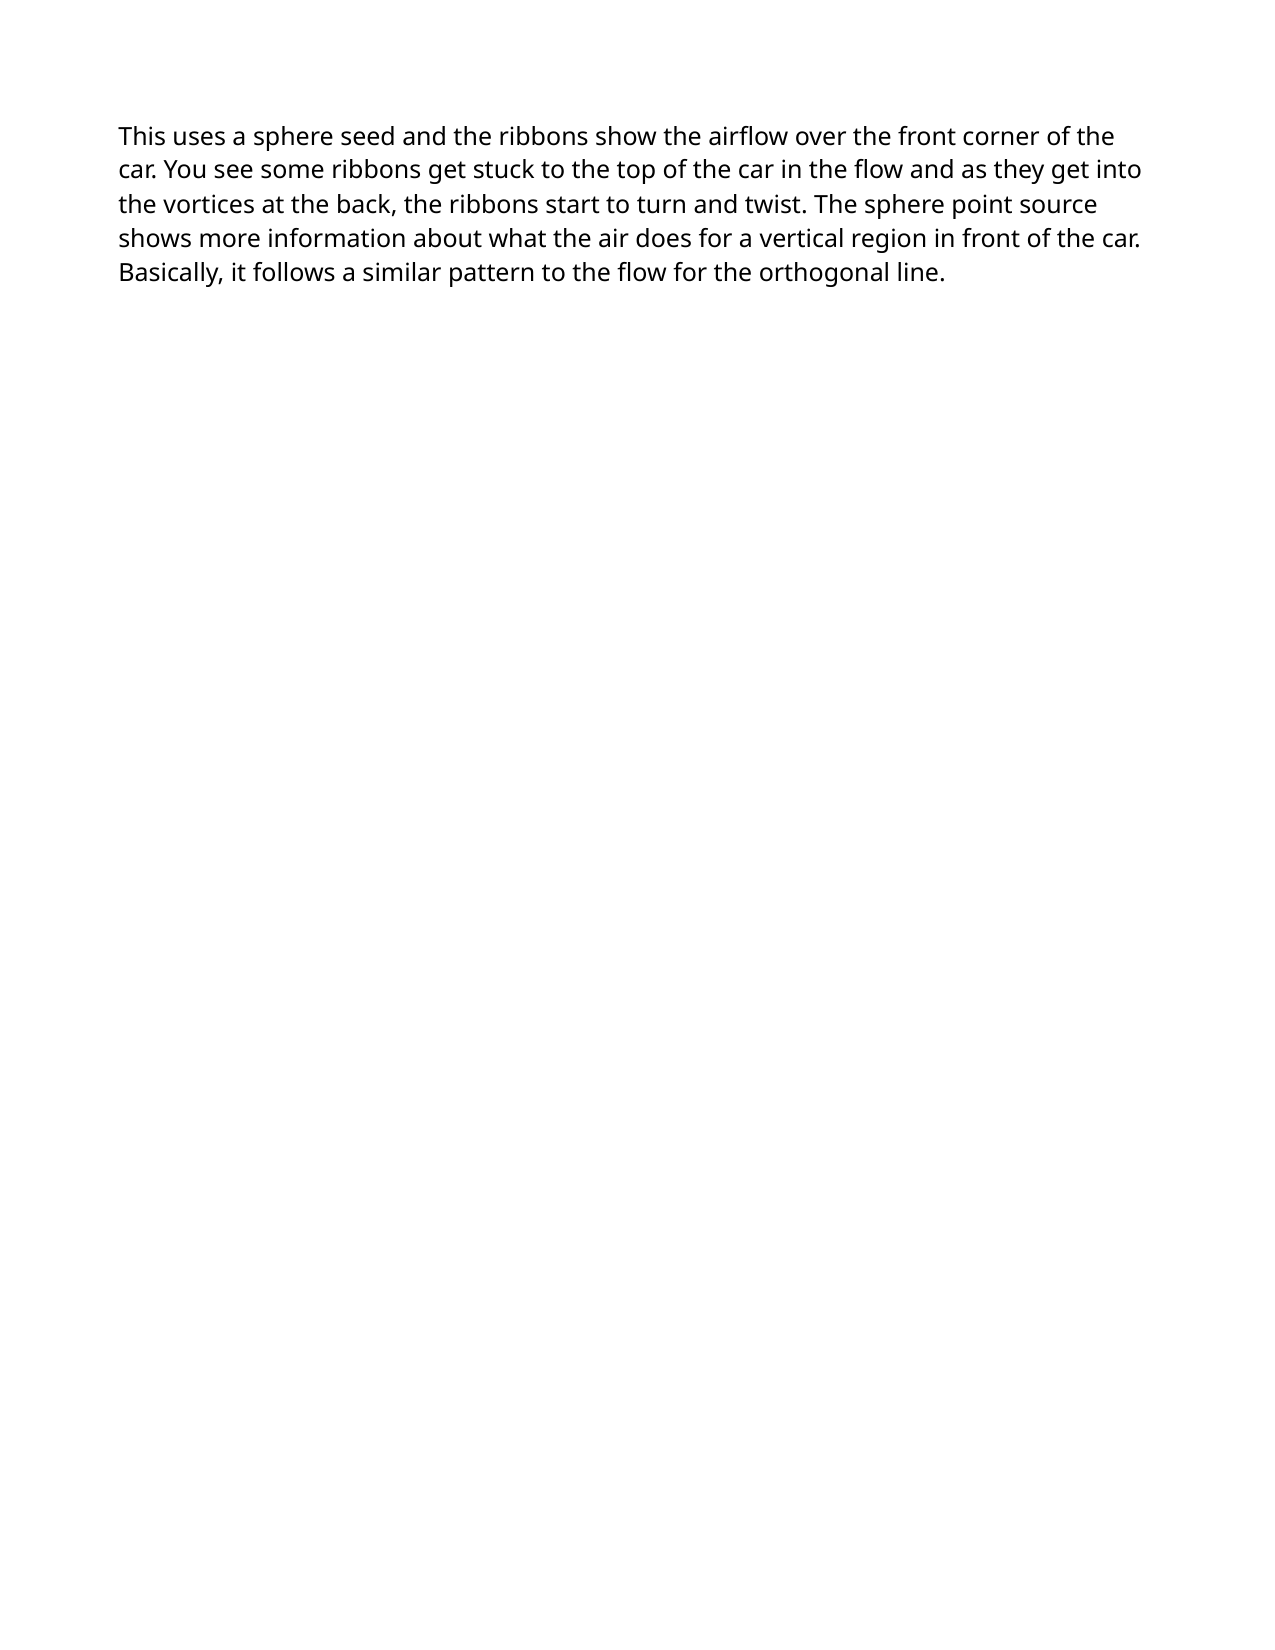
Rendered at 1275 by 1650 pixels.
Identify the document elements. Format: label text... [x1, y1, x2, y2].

text This uses a sphere seed and the ribbons show the airflow over the front corner of the car. You see some ribbons get stuck to the top of the car in the flow and as they get into the vortices at the back, the ribbons start to turn and twist. The sphere point source shows more information about what the air does for a vertical region in front of the car. Basically, it follows a similar pattern to the flow for the orthogonal line. [118, 118, 1157, 288]
